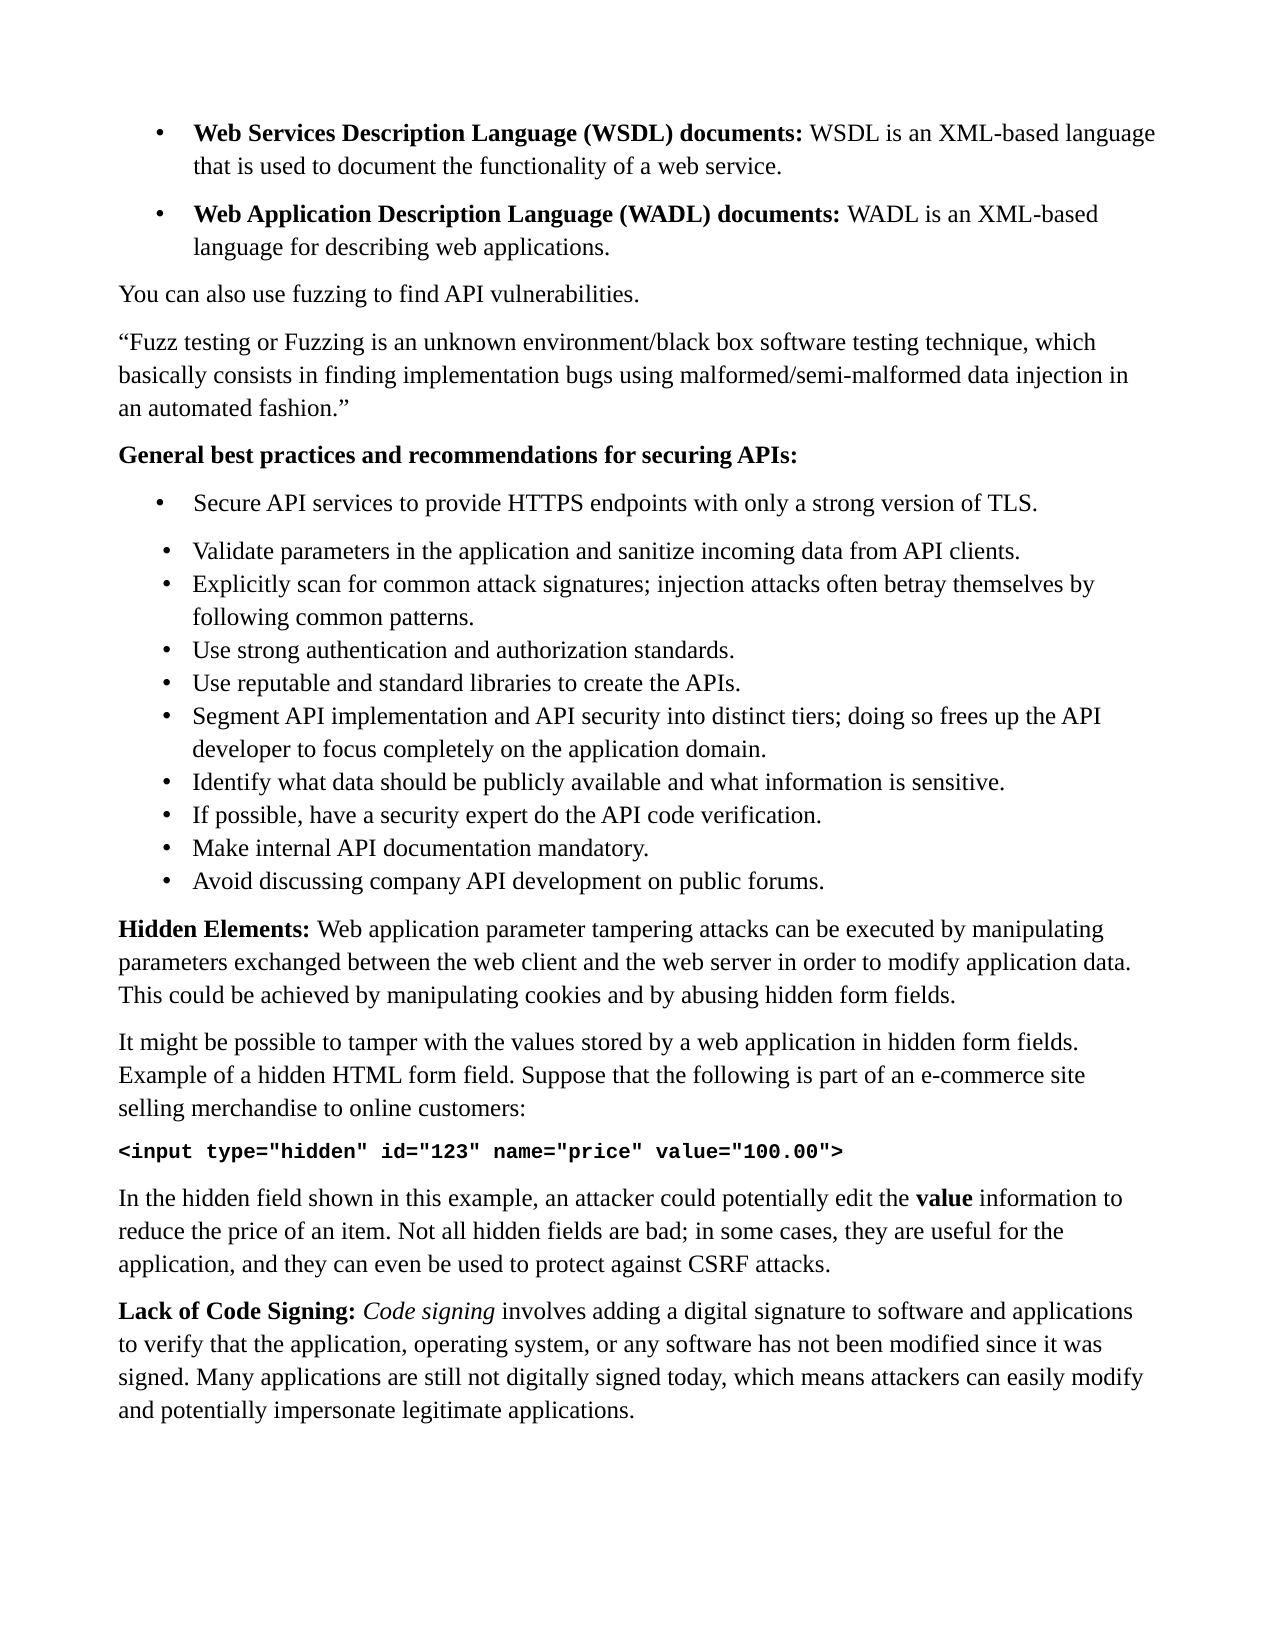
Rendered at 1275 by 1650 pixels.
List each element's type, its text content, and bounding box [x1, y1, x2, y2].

list Segment API implementation and API security into distinct tiers; doing so frees up the API developer to focus completely on the application domain. [162, 701, 1157, 763]
text General best practices and recommendations for securing APIs: [118, 441, 1157, 469]
list Use strong authentication and authorization standards. [162, 635, 1157, 664]
list Avoid discussing company API development on public forums. [162, 866, 1157, 895]
text It might be possible to tamper with the values stored by a web application in hidden form fields. Example of a hidden HTML form field. Suppose that the following is part of an e-commerce site selling merchandise to online customers: [118, 1027, 1157, 1122]
text Lack of Code Signing: Code signing involves adding a digital signature to software and applications to verify that the application, operating system, or any software has not been modified since it was signed. Many applications are still not digitally signed today, which means attackers can easily modify and potentially impersonate legitimate applications. [118, 1296, 1157, 1424]
list Web Application Description Language (WADL) documents: WADL is an XML-based language for describing web applications. [156, 199, 1157, 261]
list Make internal API documentation mandatory. [162, 833, 1157, 862]
list Identify what data should be publicly available and what information is sensitive. [162, 767, 1157, 796]
text You can also use fuzzing to find API vulnerabilities. [118, 279, 1157, 308]
text In the hidden field shown in this example, an attacker could potentially edit the value information to reduce the price of an item. Not all hidden fields are bad; in some cases, they are useful for the application, and they can even be used to protect against CSRF attacks. [118, 1183, 1157, 1277]
text <input type="hidden" id="123" name="price" value="100.00"> [118, 1141, 1157, 1164]
text Hidden Elements: Web application parameter tampering attacks can be executed by manipulating parameters exchanged between the web client and the web server in order to modify application data. This could be achieved by manipulating cookies and by abusing hidden form fields. [118, 914, 1157, 1008]
text “Fuzz testing or Fuzzing is an unknown environment/black box software testing technique, which basically consists in finding implementation bugs using malformed/semi-malformed data injection in an automated fashion.” [118, 327, 1157, 422]
list Explicitly scan for common attack signatures; injection attacks often betray themselves by following common patterns. [162, 569, 1157, 631]
list Secure API services to provide HTTPS endpoints with only a strong version of TLS. [156, 488, 1157, 517]
list Validate parameters in the application and sanitize incoming data from API clients. [162, 536, 1157, 564]
list If possible, have a security expert do the API code verification. [162, 800, 1157, 829]
list Web Services Description Language (WSDL) documents: WSDL is an XML-based language that is used to document the functionality of a web service. [156, 118, 1157, 180]
list Use reputable and standard libraries to create the APIs. [162, 668, 1157, 697]
